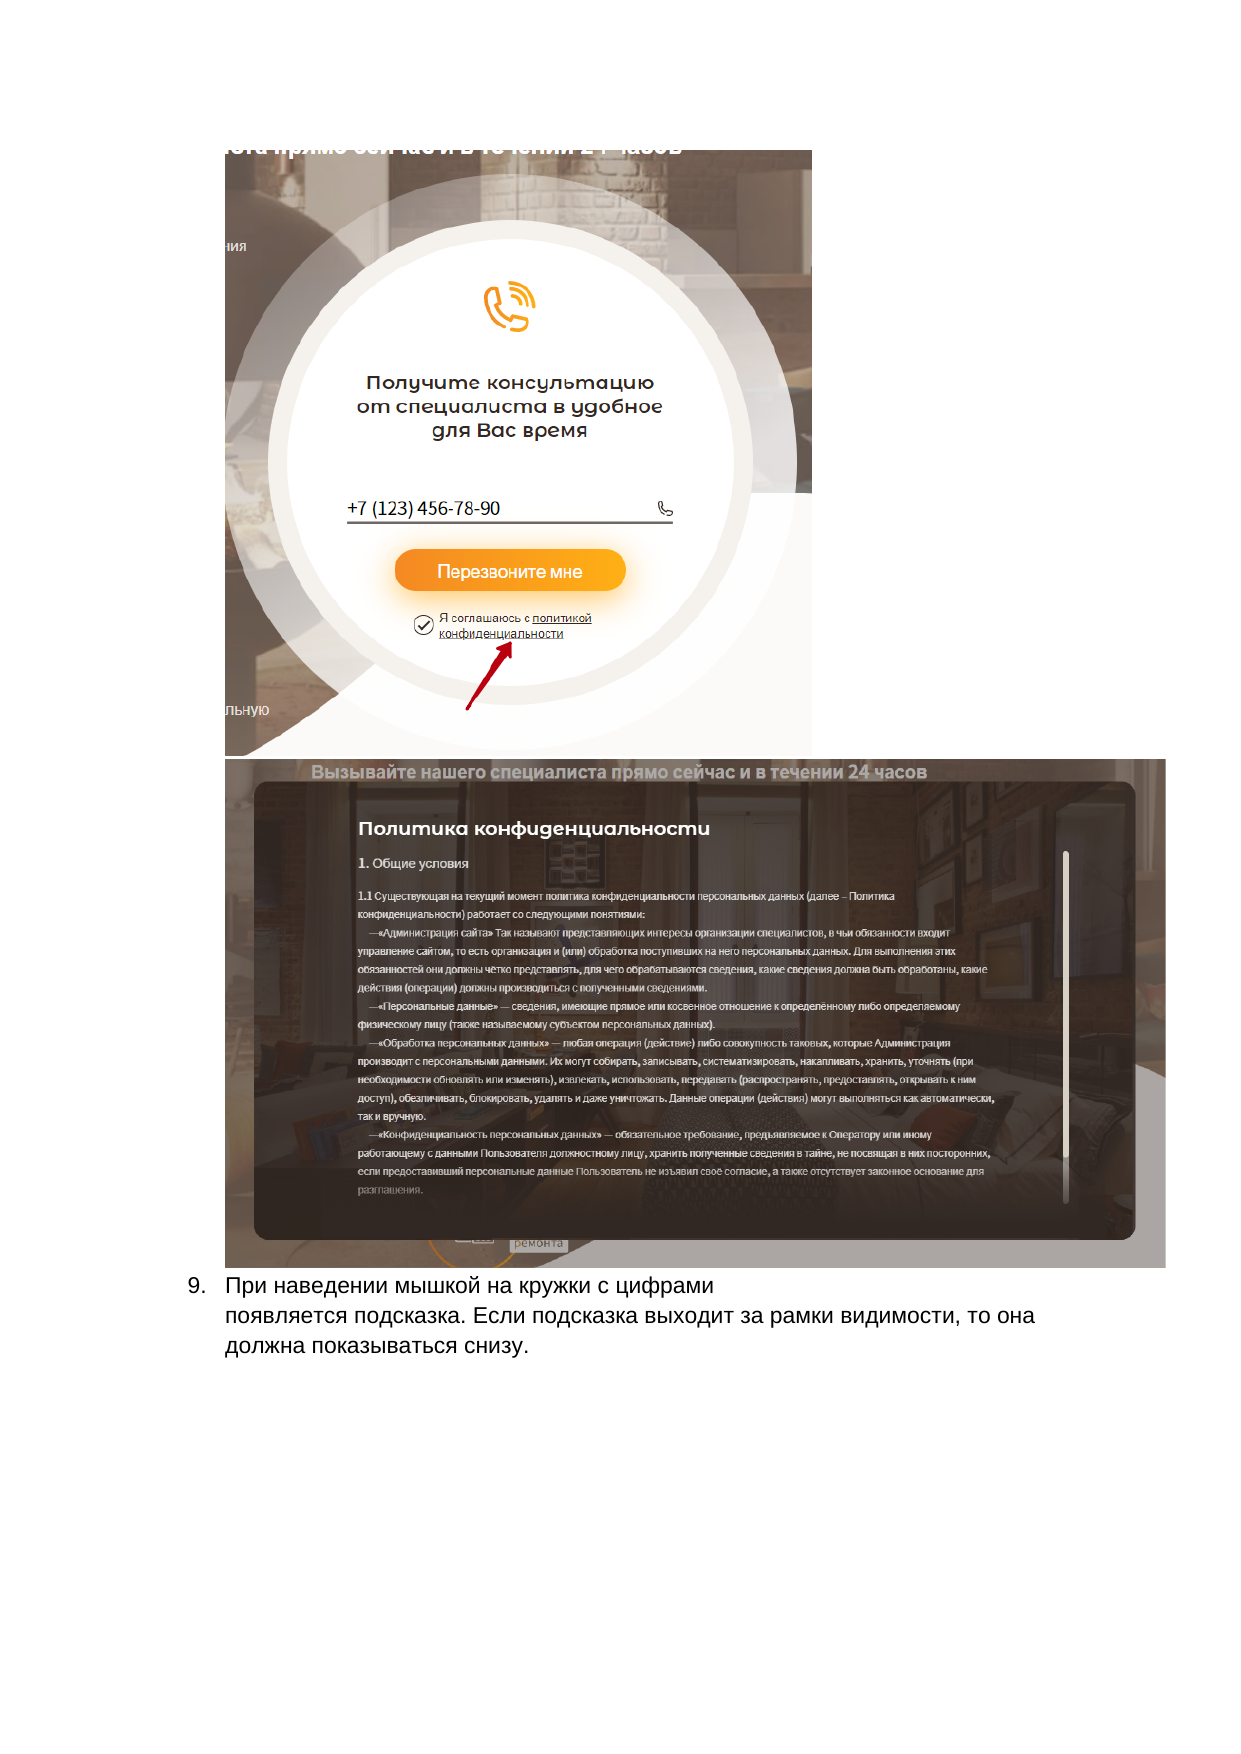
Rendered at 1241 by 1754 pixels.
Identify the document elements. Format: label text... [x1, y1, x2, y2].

picture [225, 150, 812, 756]
list При наведении мышкой на кружки с цифрами [187, 1272, 1090, 1298]
text появляется подсказка. Если подсказка выходит за рамки видимости, то она должна показываться снизу. [225, 1302, 1090, 1358]
picture [225, 759, 1166, 1268]
